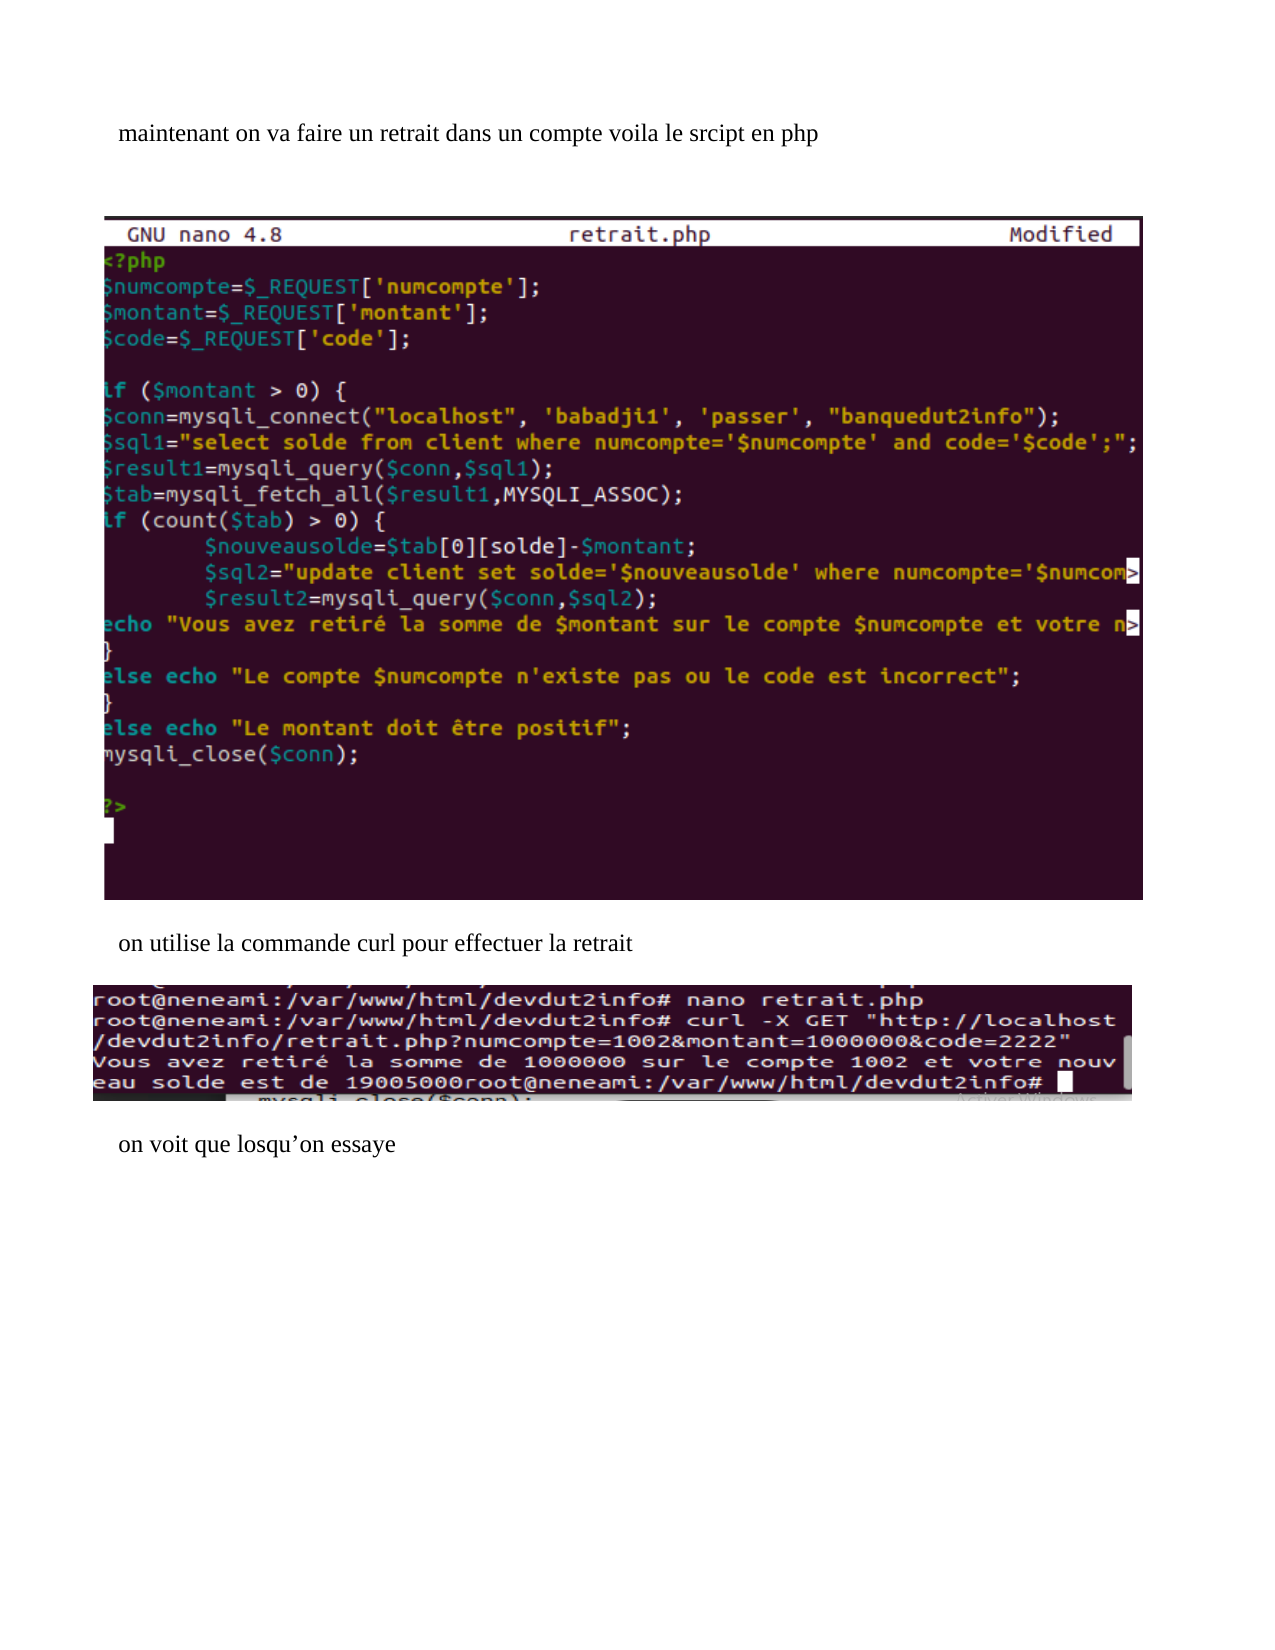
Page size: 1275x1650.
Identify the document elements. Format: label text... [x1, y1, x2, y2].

picture [104, 216, 1143, 900]
text on utilise la commande curl pour effectuer la retrait [118, 928, 1157, 957]
text on voit que losqu’on essaye [118, 1129, 1157, 1158]
text maintenant on va faire un retrait dans un compte voila le srcipt en php [118, 118, 1157, 147]
picture [93, 985, 1132, 1101]
